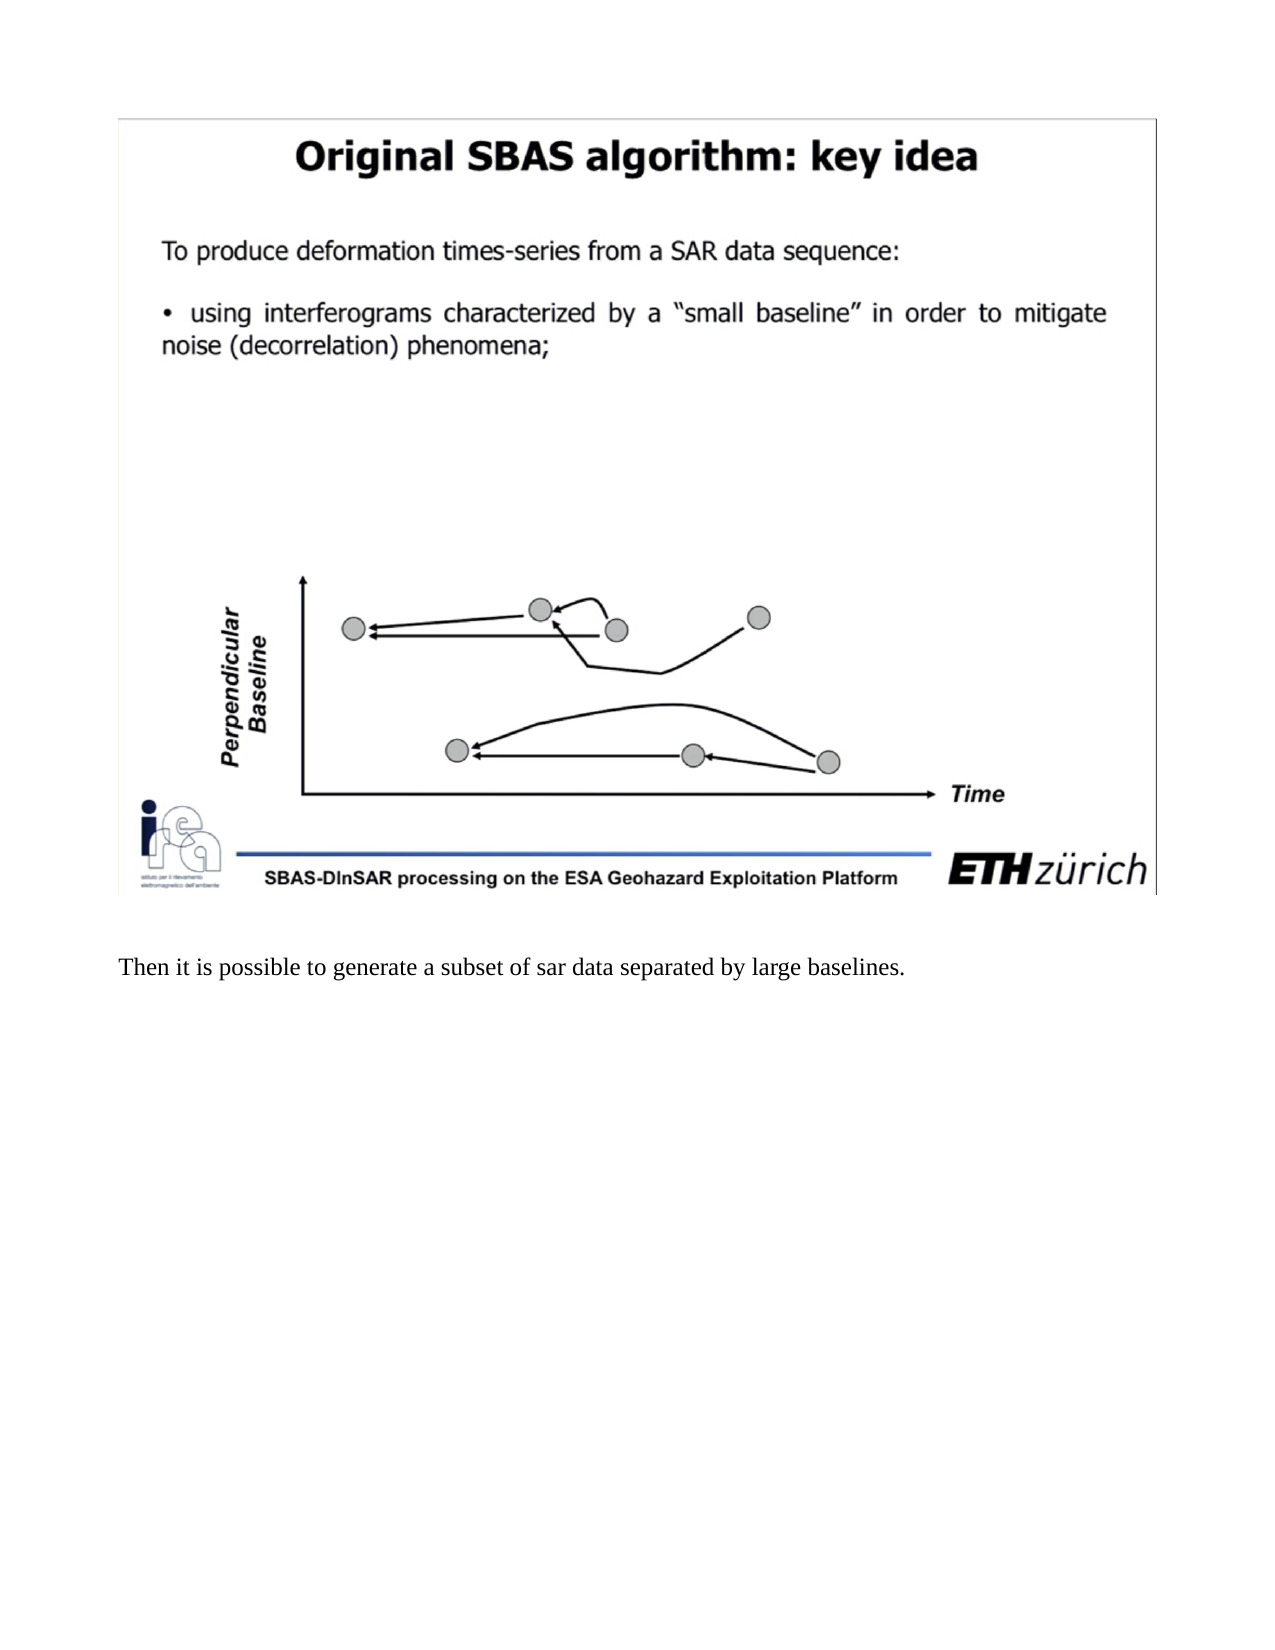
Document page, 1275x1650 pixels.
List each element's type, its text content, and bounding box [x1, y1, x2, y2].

picture [118, 118, 1157, 895]
text Then it is possible to generate a subset of sar data separated by large baselines. [118, 952, 1157, 981]
